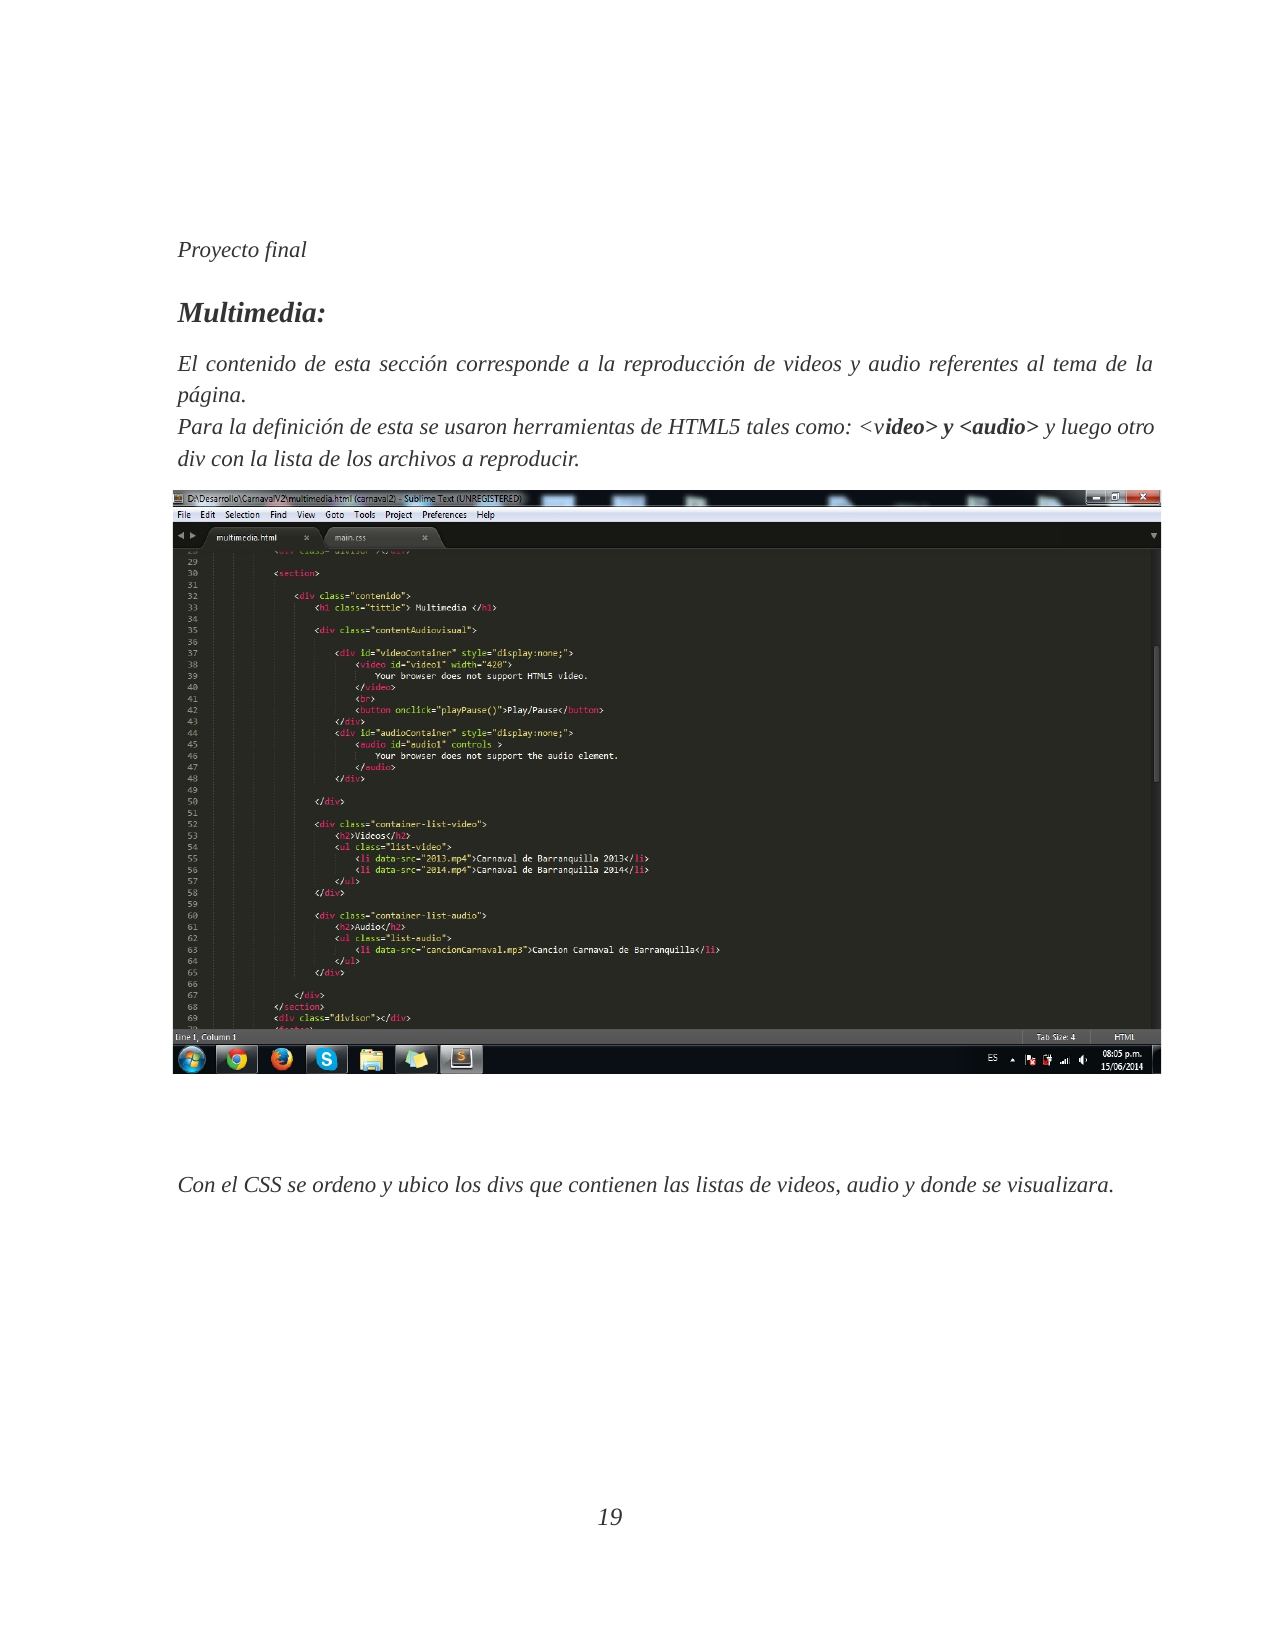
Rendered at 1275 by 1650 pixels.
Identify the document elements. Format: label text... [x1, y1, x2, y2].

text Multimedia: [177, 295, 1157, 329]
text El contenido de esta sección corresponde a la reproducción de videos y audio referentes al tema de la página. Para la definición de esta se usaron herramientas de HTML5 tales como: <video> y <audio> y luego otro div con la lista de los archivos a reproducir. [177, 350, 1157, 471]
picture [172, 490, 1162, 1074]
text Con el CSS se ordeno y ubico los divs que contienen las listas de videos, audio y donde se visualizara. [177, 1171, 1157, 1198]
